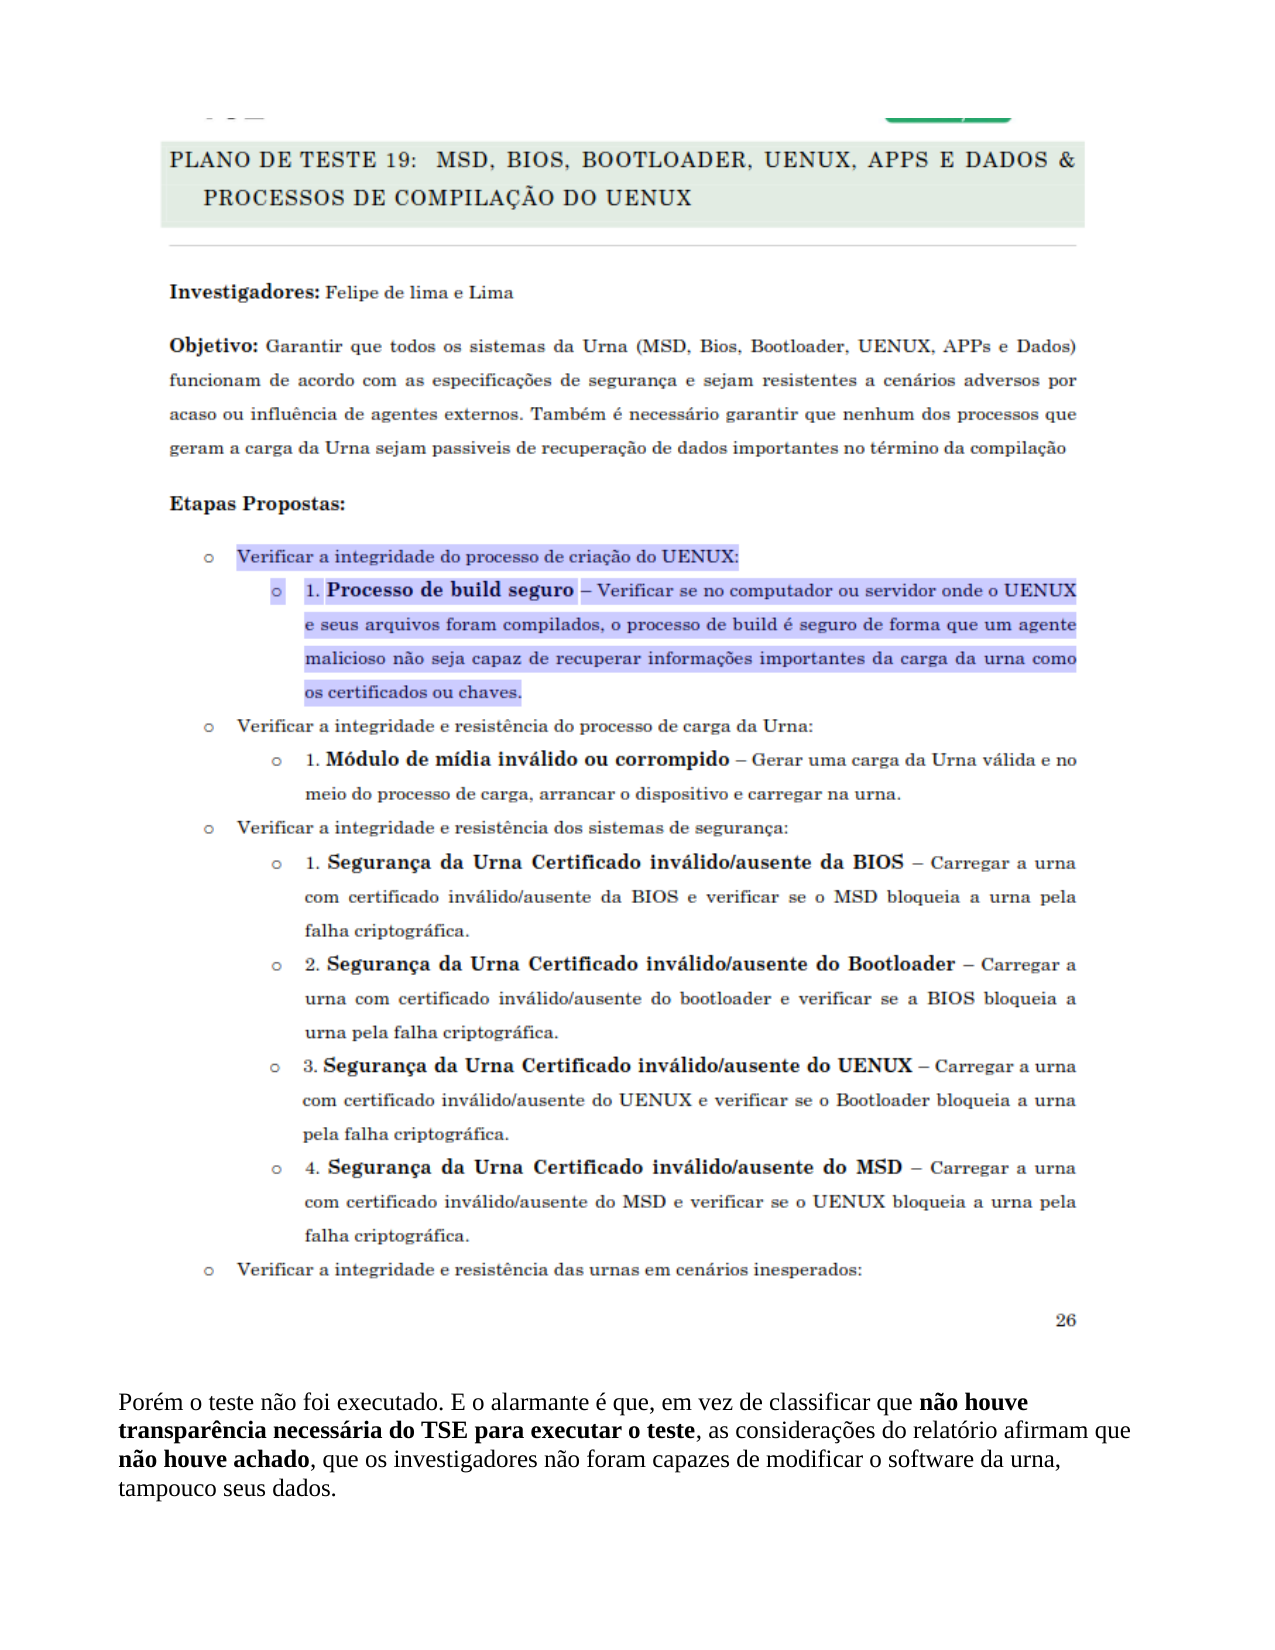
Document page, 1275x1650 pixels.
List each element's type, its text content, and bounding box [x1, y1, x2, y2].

picture [118, 118, 1157, 1335]
text Porém o teste não foi executado. E o alarmante é que, em vez de classificar que não houve transparência necessária do TSE para executar o teste, as considerações do relatório afirmam que não houve achado, que os investigadores não foram capazes de modificar o software da urna, tampouco seus dados. [118, 1387, 1157, 1502]
